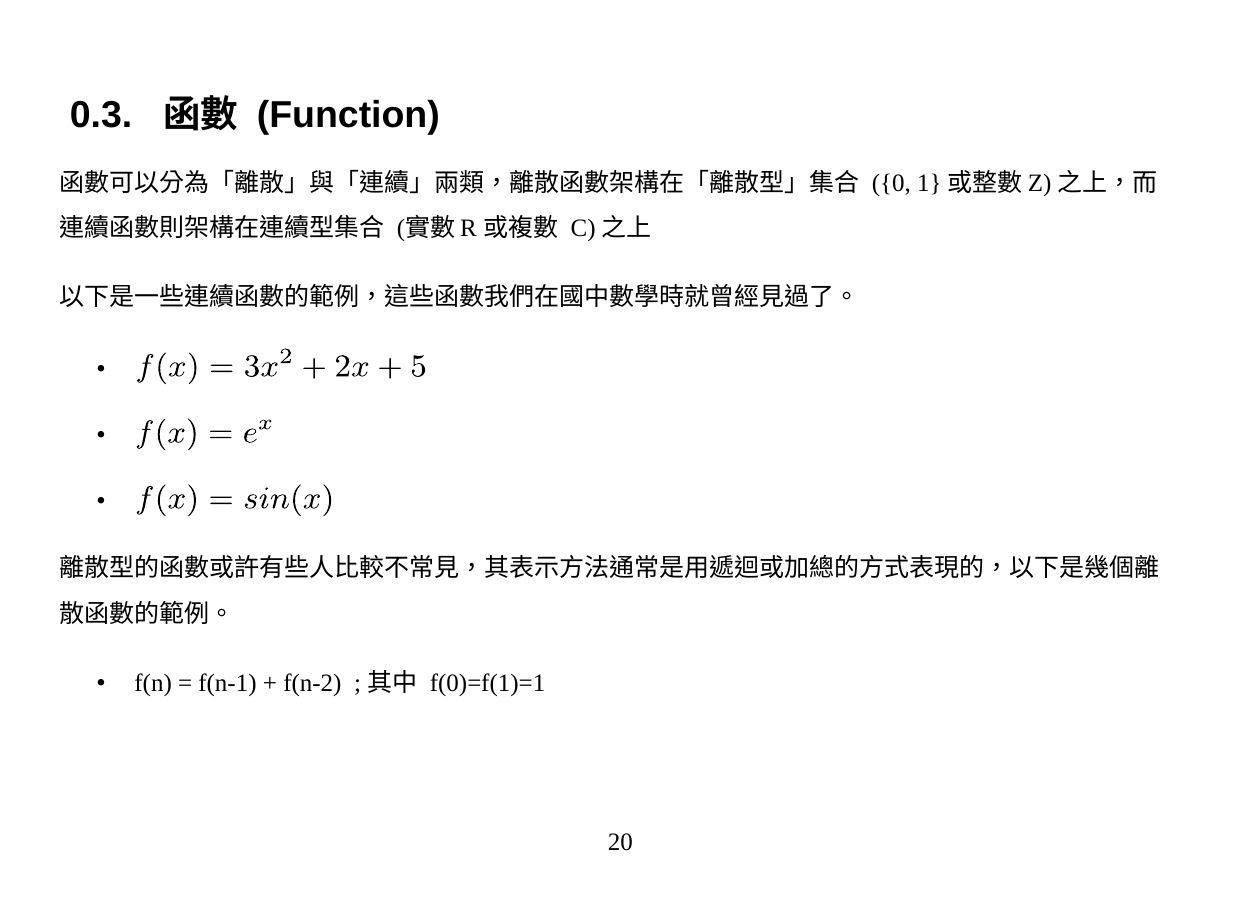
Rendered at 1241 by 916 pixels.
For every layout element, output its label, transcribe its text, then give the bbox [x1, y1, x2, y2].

subtitle 函數 (Function) [59, 84, 1181, 138]
text 離散型的函數或許有些人比較不常見，其表示方法通常是用遞迴或加總的方式表現的，以下是幾個離散函數的範例。 [59, 548, 1181, 629]
text 以下是一些連續函數的範例，這些函數我們在國中數學時就曾經見過了。 [59, 277, 1181, 313]
list f(n) = f(n-1) + f(n-2) ; 其中 f(0)=f(1)=1 [97, 662, 1181, 698]
text 函數可以分為「離散」與「連續」兩類，離散函數架構在「離散型」集合 ({0, 1} 或整數Z) 之上，而連續函數則架構在連續型集合 (實數R 或複數 C) 之上 [59, 163, 1181, 244]
